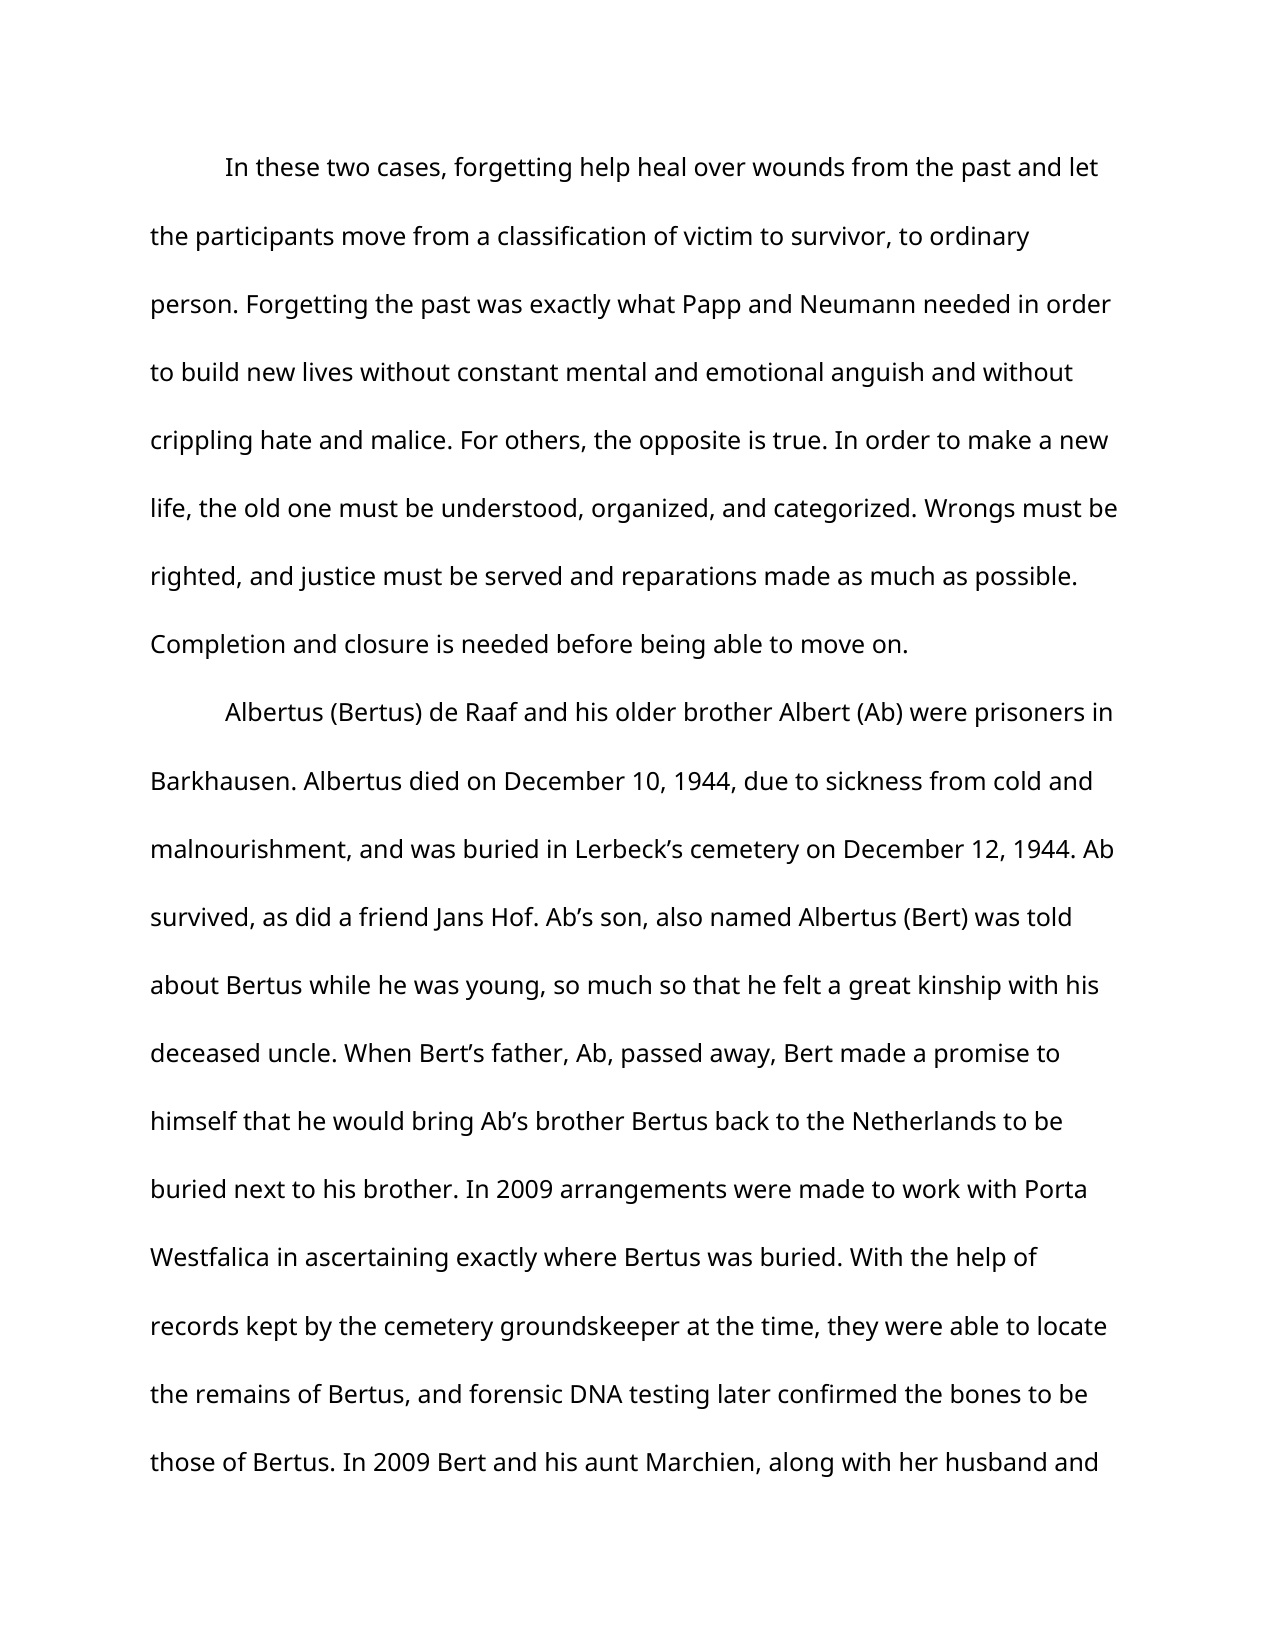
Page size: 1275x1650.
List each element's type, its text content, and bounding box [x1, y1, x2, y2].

text In these two cases, forgetting help heal over wounds from the past and let the participants move from a classification of victim to survivor, to ordinary person. Forgetting the past was exactly what Papp and Neumann needed in order to build new lives without constant mental and emotional anguish and without crippling hate and malice. For others, the opposite is true. In order to make a new life, the old one must be understood, organized, and categorized. Wrongs must be righted, and justice must be served and reparations made as much as possible. Completion and closure is needed before being able to move on. [150, 150, 1125, 661]
text Albertus (Bertus) de Raaf and his older brother Albert (Ab) were prisoners in Barkhausen. Albertus died on December 10, 1944, due to sickness from cold and malnourishment, and was buried in Lerbeck’s cemetery on December 12, 1944. Ab survived, as did a friend Jans Hof. Ab’s son, also named Albertus (Bert) was told about Bertus while he was young, so much so that he felt a great kinship with his deceased uncle. When Bert’s father, Ab, passed away, Bert made a promise to himself that he would bring Ab’s brother Bertus back to the Netherlands to be buried next to his brother. In 2009 arrangements were made to work with Porta Westfalica in ascertaining exactly where Bertus was buried. With the help of records kept by the cemetery groundskeeper at the time, they were able to locate the remains of Bertus, and forensic DNA testing later confirmed the bones to be those of Bertus. In 2009 Bert and his aunt Marchien, along with her husband and [150, 695, 1125, 1478]
